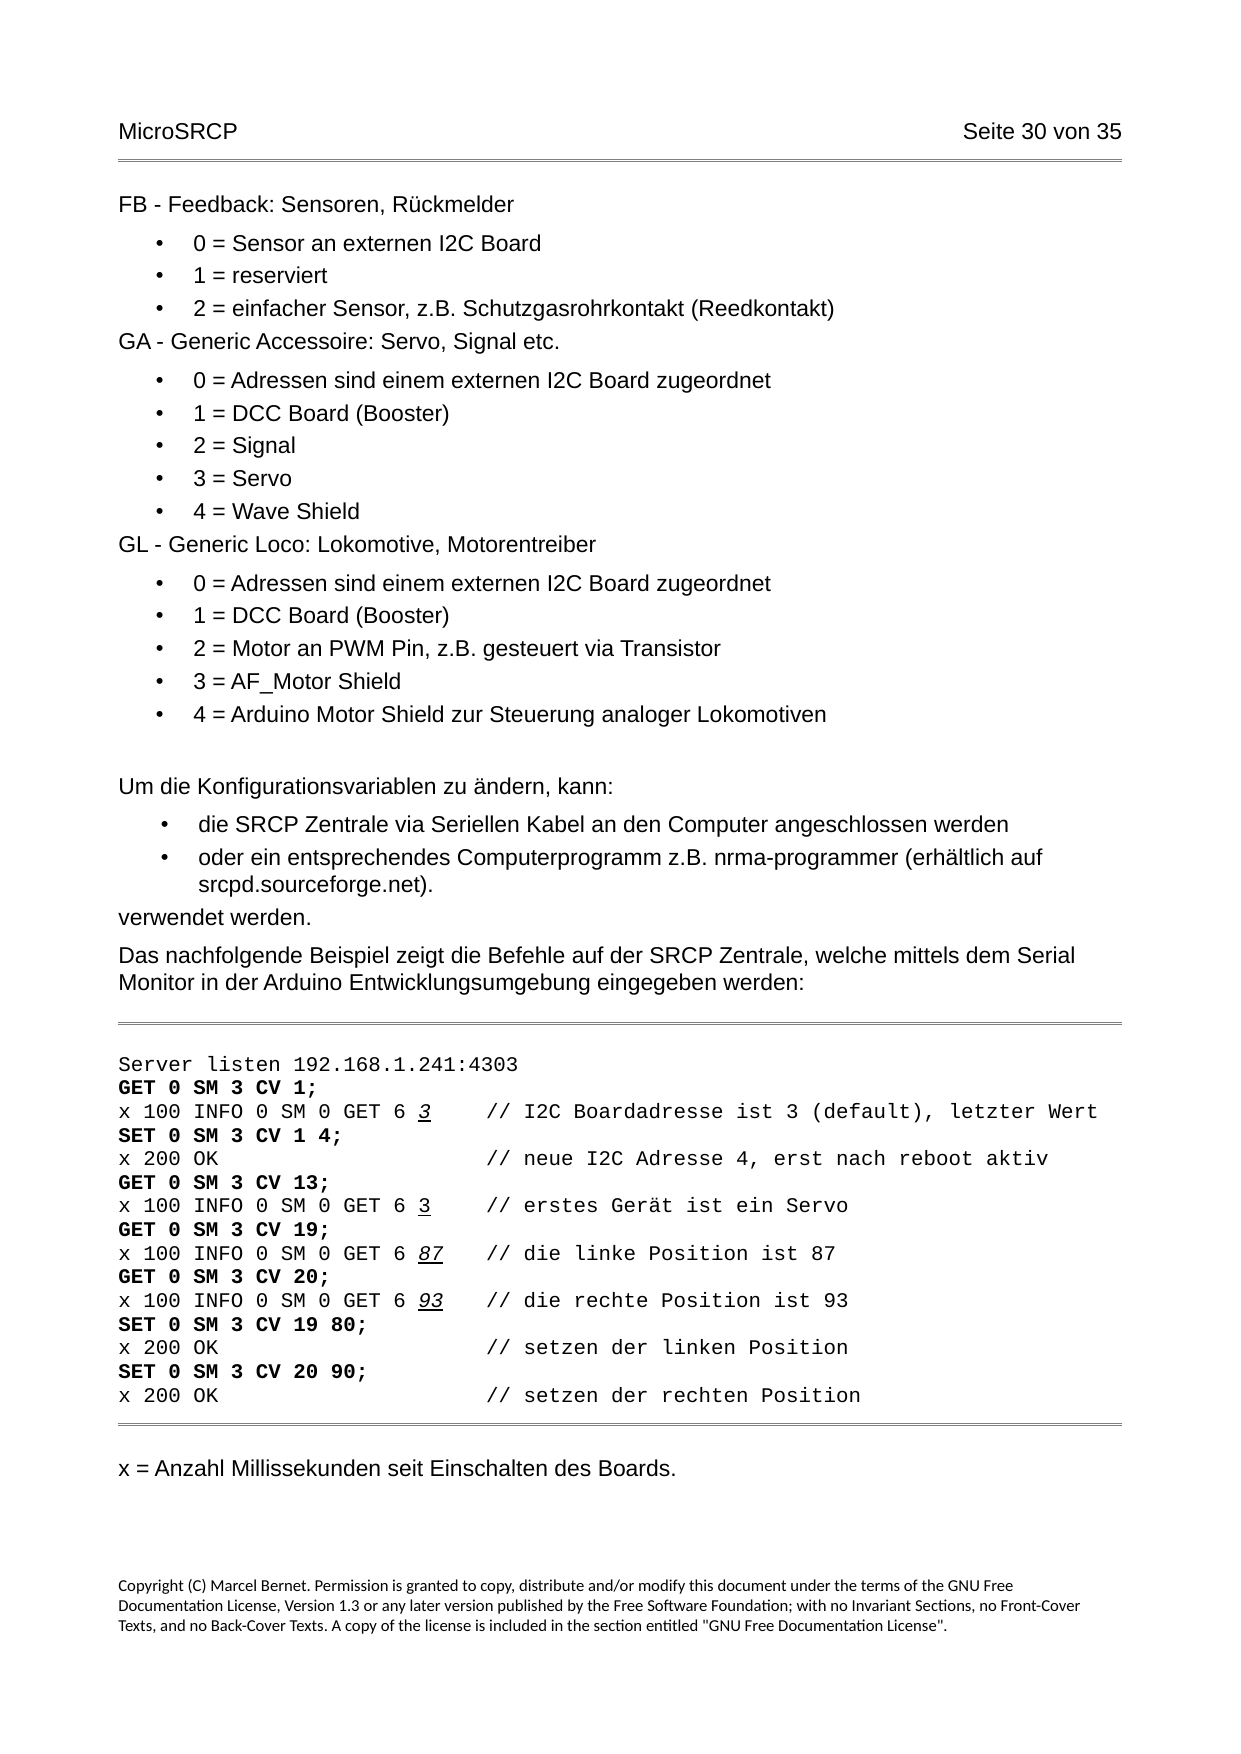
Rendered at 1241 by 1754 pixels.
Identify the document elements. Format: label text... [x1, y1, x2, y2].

list die SRCP Zentrale via Seriellen Kabel an den Computer angeschlossen werden [192, 811, 1122, 838]
text Um die Konfigurationsvariablen zu ändern, kann: [118, 773, 1122, 799]
text SET 0 SM 3 CV 20 90; [118, 1361, 1122, 1385]
text x 200 OK // neue I2C Adresse 4, erst nach reboot aktiv [118, 1148, 1122, 1172]
text x 100 INFO 0 SM 0 GET 6 3 // erstes Gerät ist ein Servo [118, 1196, 1122, 1219]
list oder ein entsprechendes Computerprogramm z.B. nrma-programmer (erhältlich auf srcpd.sourceforge.net). [192, 844, 1122, 897]
list 3 = AF_Motor Shield [156, 668, 1122, 694]
text x 100 INFO 0 SM 0 GET 6 3 // I2C Boardadresse ist 3 (default), letzter Wert [118, 1101, 1122, 1124]
list 2 = einfacher Sensor, z.B. Schutzgasrohrkontakt (Reedkontakt) [156, 295, 1122, 321]
list 0 = Adressen sind einem externen I2C Board zugeordnet [156, 367, 1122, 393]
list 1 = reserviert [156, 262, 1122, 289]
text GET 0 SM 3 CV 19; [118, 1219, 1122, 1243]
text FB - Feedback: Sensoren, Rückmelder [118, 191, 1122, 217]
text x = Anzahl Millissekunden seit Einschalten des Boards. [118, 1454, 1122, 1481]
text verwendet werden. [118, 903, 1122, 930]
text GET 0 SM 3 CV 13; [118, 1172, 1122, 1196]
list 2 = Signal [156, 432, 1122, 459]
text Das nachfolgende Beispiel zeigt die Befehle auf der SRCP Zentrale, welche mittels dem Serial Monitor in der Arduino Entwicklungsumgebung eingegeben werden: [118, 942, 1122, 995]
list 2 = Motor an PWM Pin, z.B. gesteuert via Transistor [156, 635, 1122, 662]
text SET 0 SM 3 CV 1 4; [118, 1124, 1122, 1148]
text GA - Generic Accessoire: Servo, Signal etc. [44, 328, 1122, 354]
text x 200 OK // setzen der linken Position [118, 1337, 1122, 1361]
text x 100 INFO 0 SM 0 GET 6 93 // die rechte Position ist 93 [118, 1290, 1122, 1314]
text x 200 OK // setzen der rechten Position [118, 1385, 1122, 1408]
list 4 = Arduino Motor Shield zur Steuerung analoger Lokomotiven [156, 701, 1122, 727]
text SET 0 SM 3 CV 19 80; [118, 1314, 1122, 1337]
list 1 = DCC Board (Booster) [156, 602, 1122, 629]
text GET 0 SM 3 CV 20; [118, 1266, 1122, 1290]
list 4 = Wave Shield [156, 498, 1122, 524]
text GET 0 SM 3 CV 1; [118, 1077, 1122, 1101]
list 1 = DCC Board (Booster) [156, 399, 1122, 426]
list 0 = Adressen sind einem externen I2C Board zugeordnet [156, 570, 1122, 596]
text Server listen 192.168.1.241:4303 [118, 1054, 1122, 1077]
list 0 = Sensor an externen I2C Board [156, 229, 1122, 256]
text GL - Generic Loco: Lokomotive, Motorentreiber [118, 531, 1122, 557]
list 3 = Servo [156, 465, 1122, 492]
text x 100 INFO 0 SM 0 GET 6 87 // die linke Position ist 87 [118, 1243, 1122, 1266]
